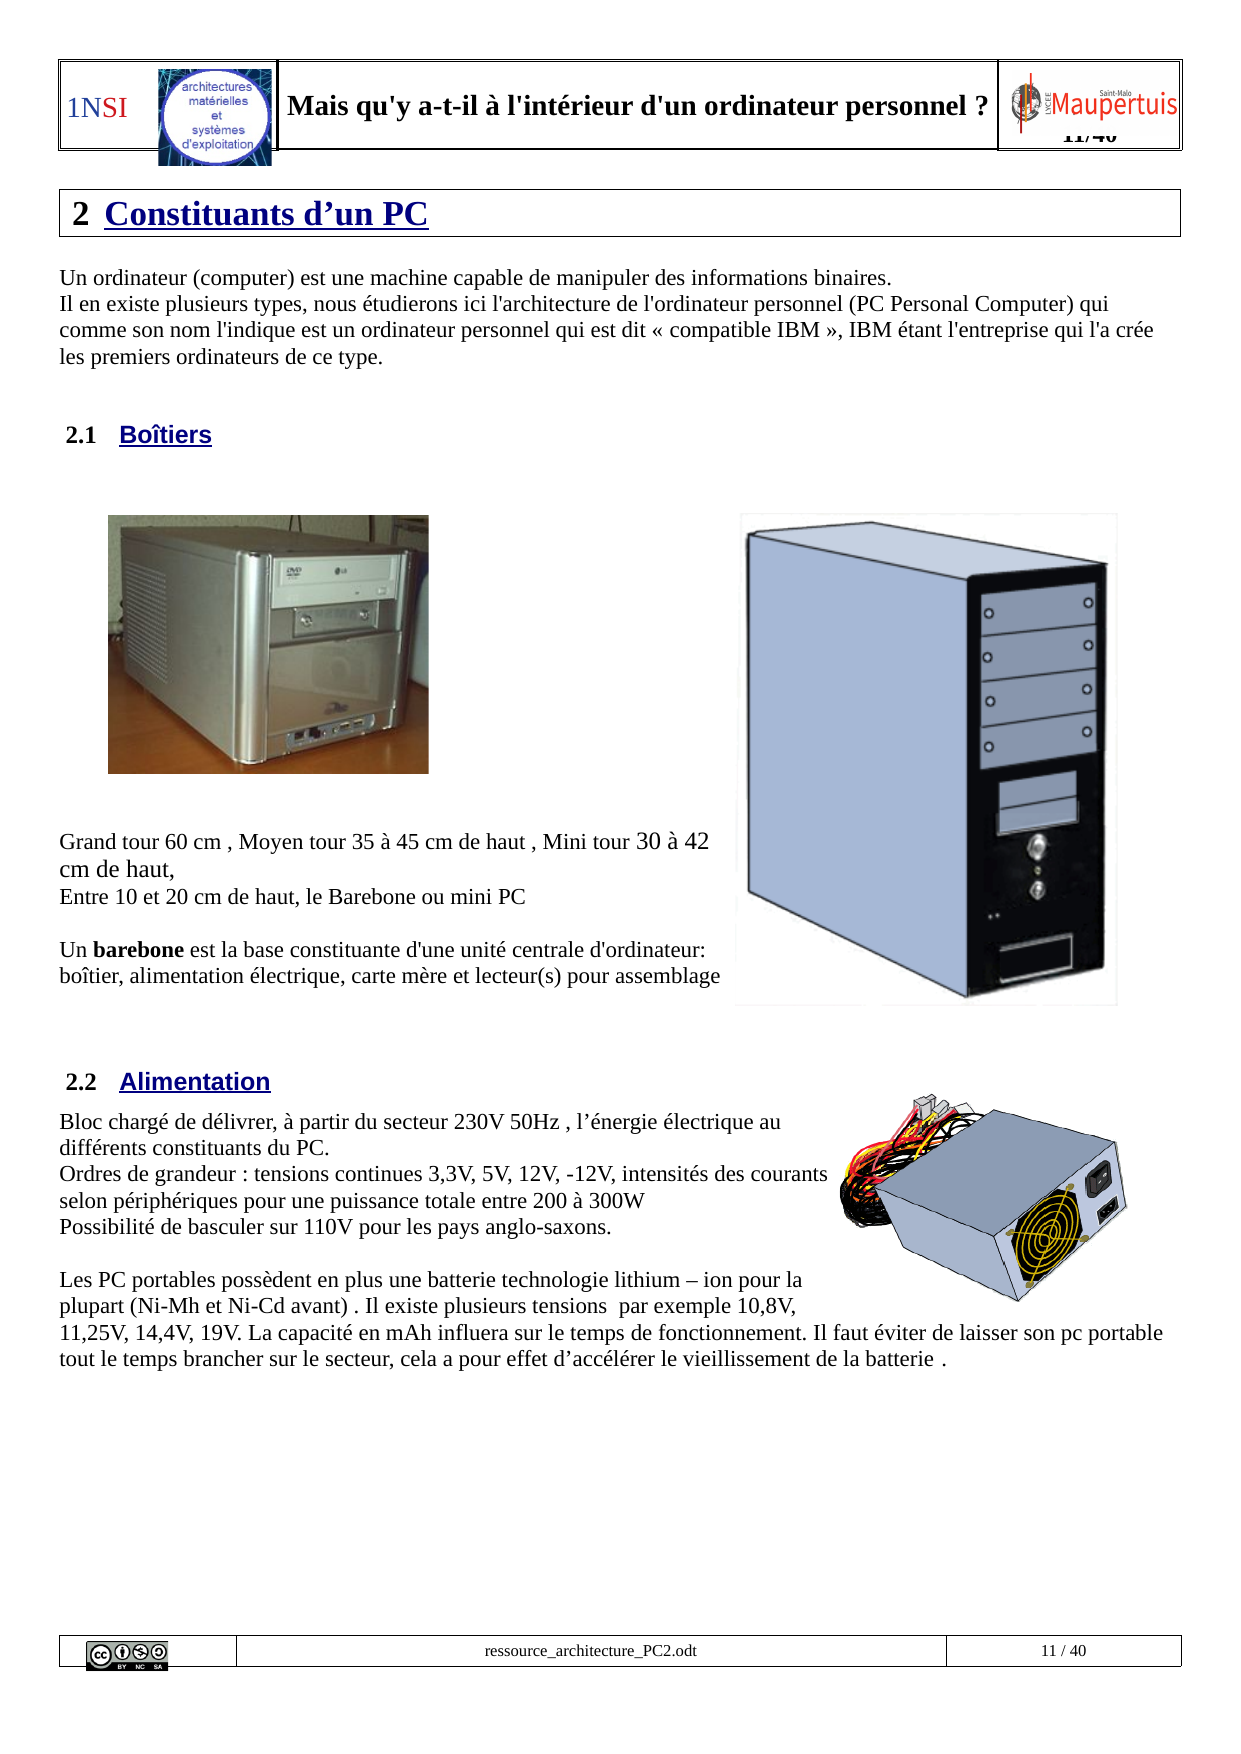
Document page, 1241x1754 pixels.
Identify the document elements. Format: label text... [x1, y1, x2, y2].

text Les PC portables possèdent en plus une batterie technologie lithium – ion pour la plupart (Ni-Mh et Ni-Cd avant) . Il existe plusieurs tensions par exemple 10,8V, 11,25V, 14,4V, 19V. La capacité en mAh influera sur le temps de fonctionnement. Il faut éviter de laisser son pc portable tout le temps brancher sur le secteur, cela a pour effet d’accélérer le vieillissement de la batterie . [59, 1266, 1181, 1371]
text [1118, 883, 1181, 910]
picture [839, 1093, 1128, 1302]
text [1128, 1213, 1181, 1239]
picture [86, 1641, 169, 1672]
text Un barebone est la base constituante d'une unité centrale d'ordinateur: boîtier, alimentation électrique, carte mère et lecteur(s) pour assemblage [59, 936, 735, 989]
picture [1011, 70, 1179, 136]
text Possibilité de basculer sur 110V pour les pays anglo-saxons. [59, 1213, 839, 1239]
text Un ordinateur (computer) est une machine capable de manipuler des informations binaires. [59, 264, 1181, 290]
subtitle Constituants d’un PC [60, 190, 1180, 236]
text [1118, 826, 1181, 883]
text [1118, 936, 1181, 989]
picture [108, 515, 429, 774]
text [1128, 1108, 1181, 1161]
subtitle Boîtiers [59, 421, 1181, 449]
text Ordres de grandeur : tensions continues 3,3V, 5V, 12V, -12V, intensités des courants selon périphériques pour une puissance totale entre 200 à 300W [59, 1161, 839, 1213]
text Bloc chargé de délivrer, à partir du secteur 230V 50Hz , l’énergie électrique au différents constituants du PC. [59, 1108, 839, 1161]
text Entre 10 et 20 cm de haut, le Barebone ou mini PC [59, 883, 735, 910]
picture [735, 513, 1118, 1006]
text Grand tour 60 cm , Moyen tour 35 à 45 cm de haut , Mini tour 30 à 42 cm de haut, [59, 826, 735, 883]
text Il en existe plusieurs types, nous étudierons ici l'architecture de l'ordinateur personnel (PC Personal Computer) qui comme son nom l'indique est un ordinateur personnel qui est dit « compatible IBM », IBM étant l'entreprise qui l'a crée les premiers ordinateurs de ce type. [59, 290, 1181, 369]
picture [158, 69, 272, 166]
subtitle Alimentation [59, 1066, 1181, 1095]
